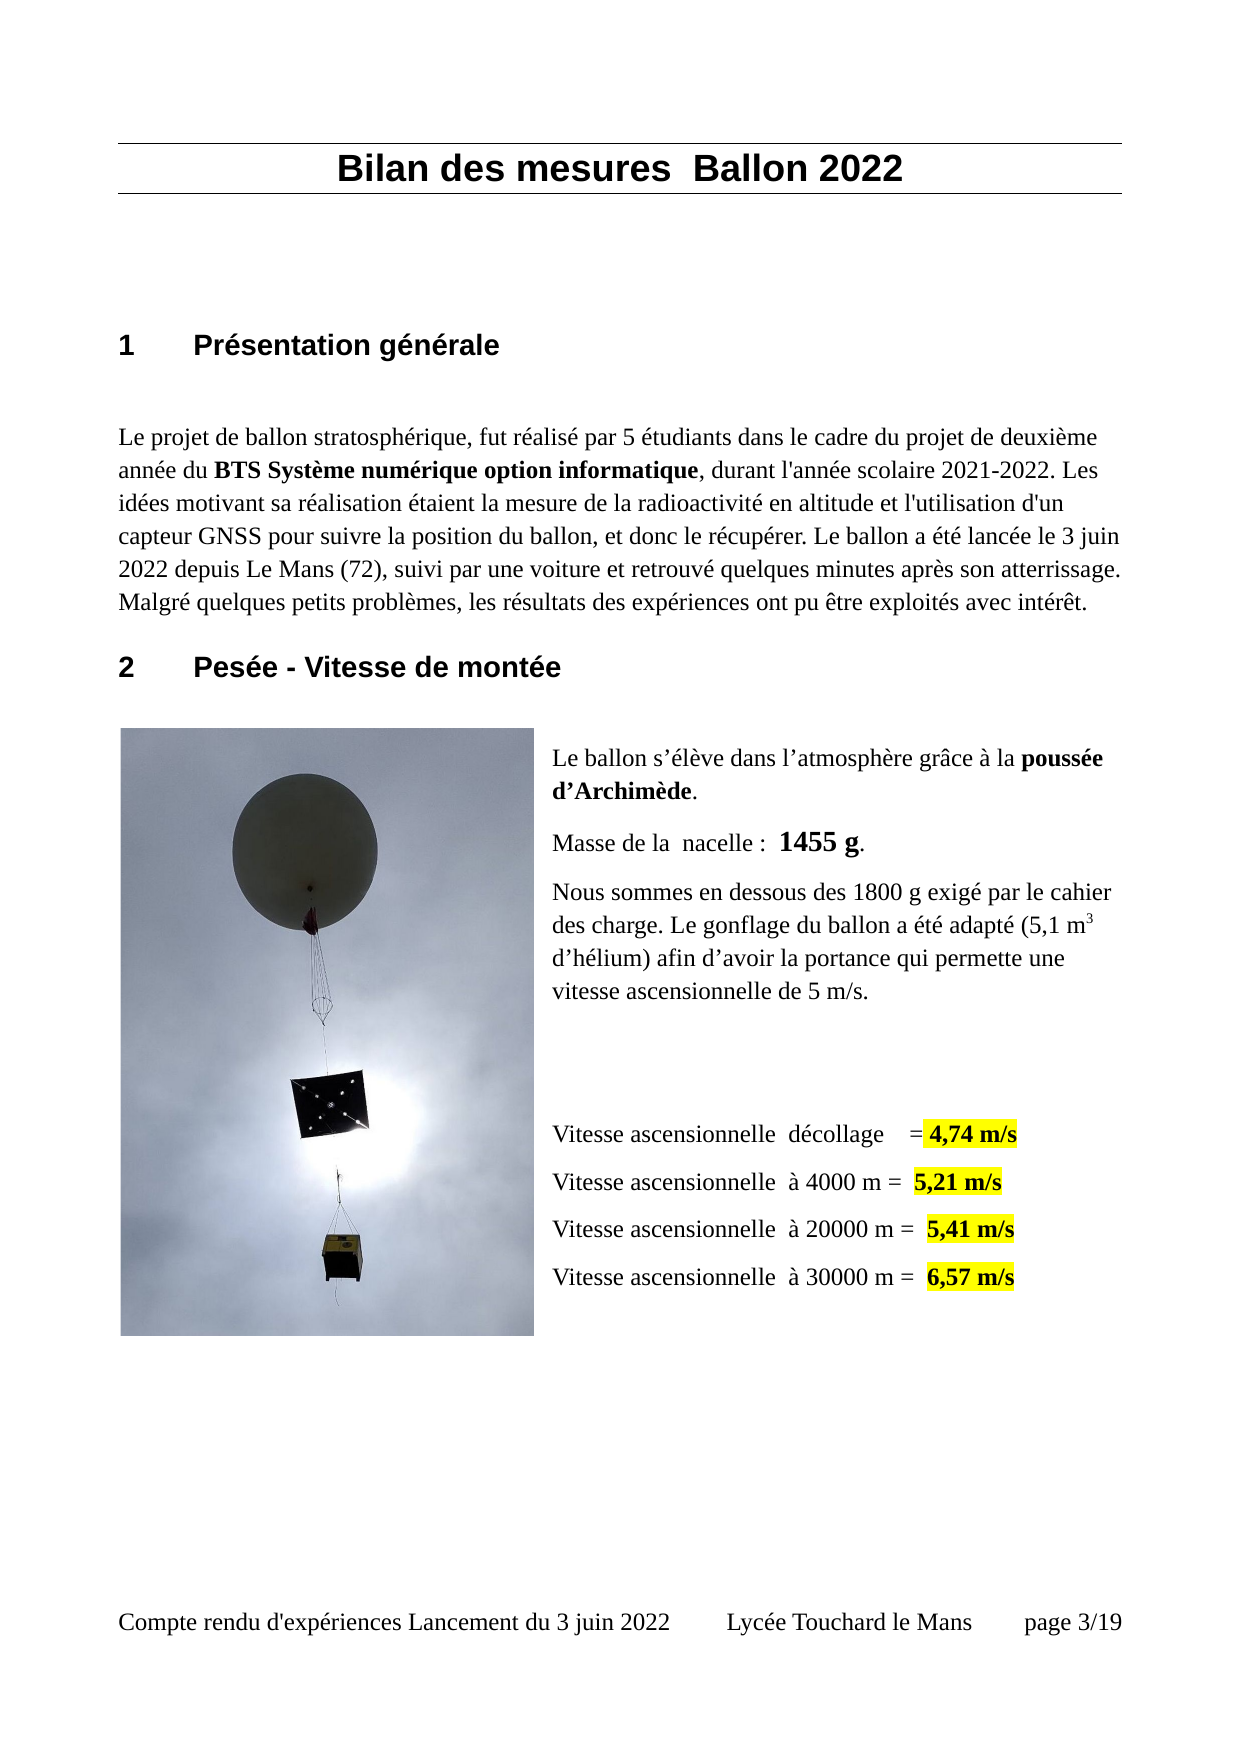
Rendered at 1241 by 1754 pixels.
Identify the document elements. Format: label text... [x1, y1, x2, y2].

text Le ballon s’élève dans l’atmosphère grâce à la poussée d’Archimède. [534, 743, 1122, 805]
text Vitesse ascensionnelle décollage = 4,74 m/s [534, 1119, 1122, 1148]
subtitle Bilan des mesures Ballon 2022 [118, 144, 1122, 193]
text Vitesse ascensionnelle à 4000 m = 5,21 m/s [534, 1167, 1122, 1195]
text Masse de la nacelle : 1455 g. [534, 824, 1122, 857]
text Nous sommes en dessous des 1800 g exigé par le cahier des charge. Le gonflage du ballon a été adapté (5,1 m3 d’hélium) afin d’avoir la portance qui permette une vitesse ascensionnelle de 5 m/s. [534, 877, 1122, 1005]
subtitle Présentation générale [118, 328, 1122, 362]
text Le projet de ballon stratosphérique, fut réalisé par 5 étudiants dans le cadre du projet de deuxième année du BTS Système numérique option informatique, durant l'année scolaire 2021-2022. Les idées motivant sa réalisation étaient la mesure de la radioactivité en altitude et l'utilisation d'un capteur GNSS pour suivre la position du ballon, et donc le récupérer. Le ballon a été lancée le 3 juin 2022 depuis Le Mans (72), suivi par une voiture et retrouvé quelques minutes après son atterrissage. Malgré quelques petits problèmes, les résultats des expériences ont pu être exploités avec intérêt. [118, 422, 1122, 616]
subtitle Pesée - Vitesse de montée [118, 649, 1122, 683]
picture [120, 728, 534, 1336]
text Vitesse ascensionnelle à 20000 m = 5,41 m/s [534, 1214, 1122, 1243]
text Vitesse ascensionnelle à 30000 m = 6,57 m/s [534, 1262, 1122, 1291]
